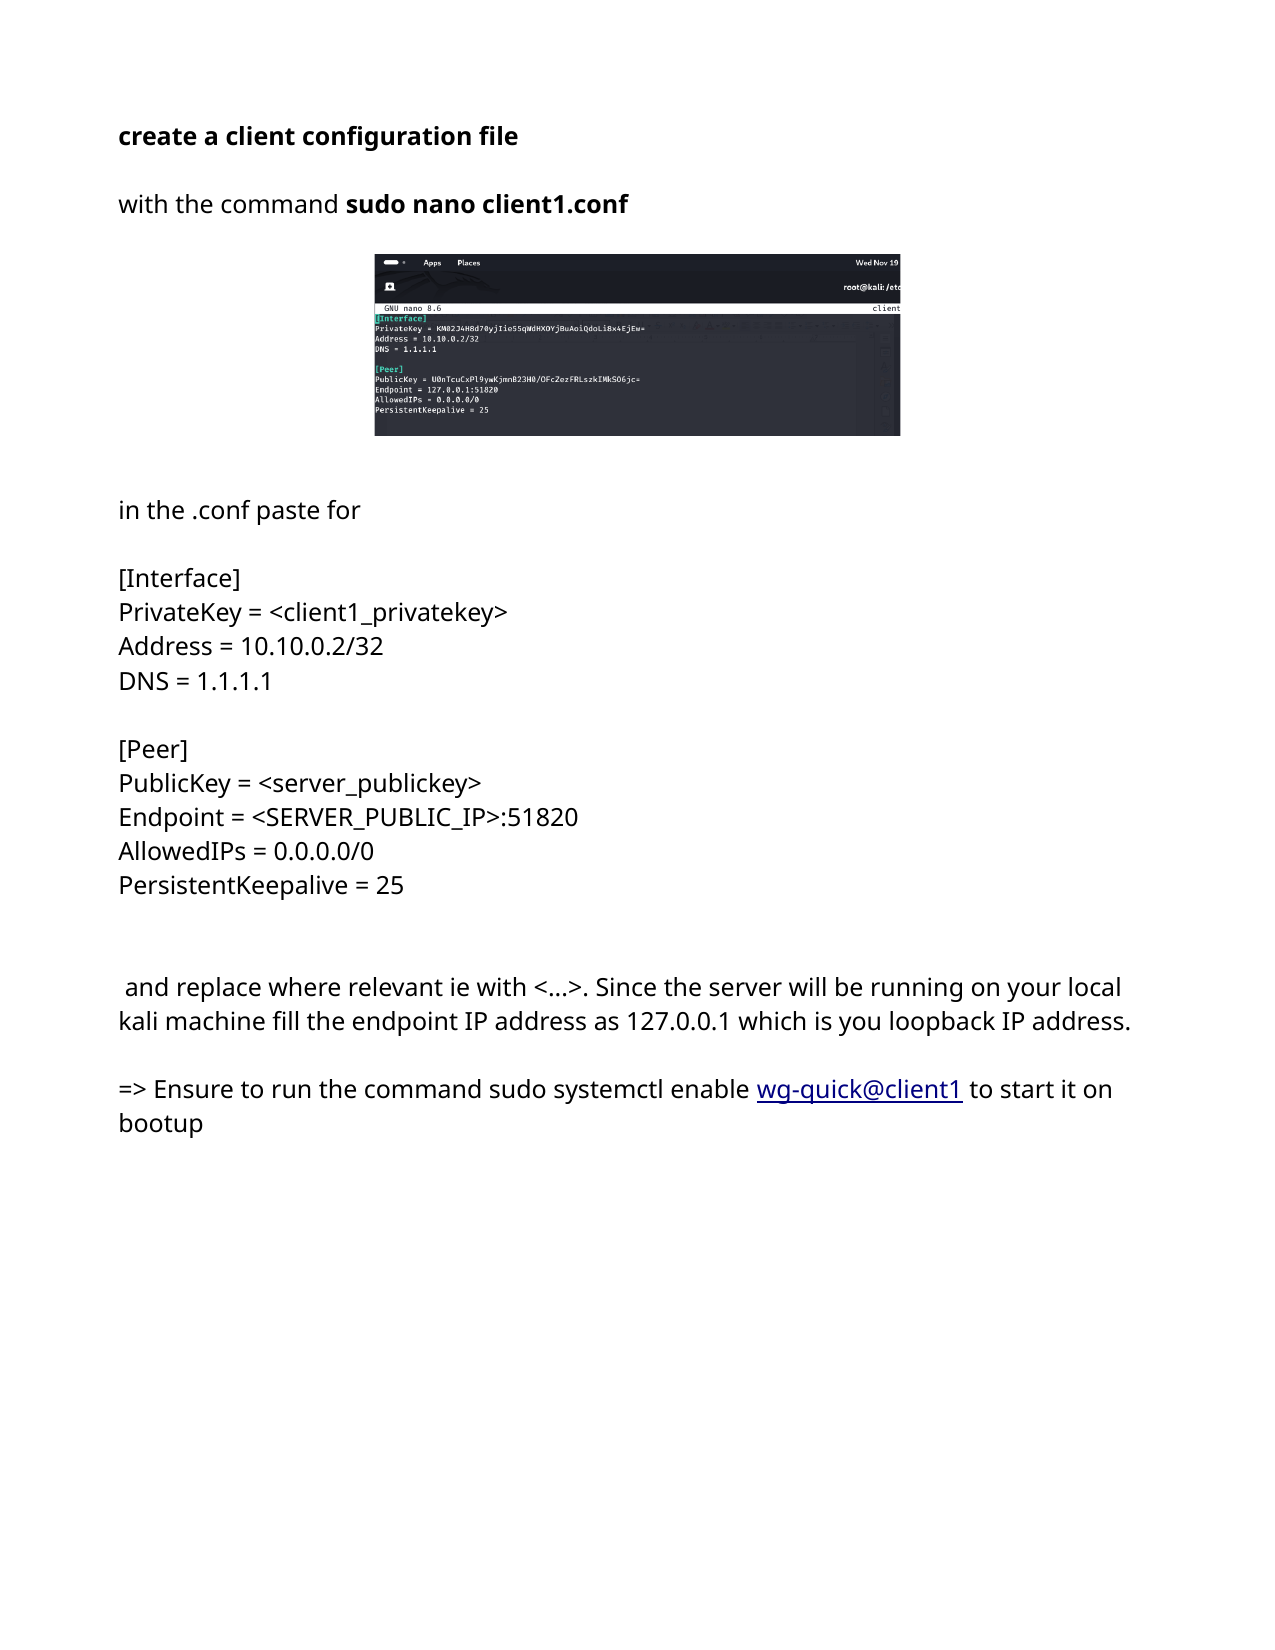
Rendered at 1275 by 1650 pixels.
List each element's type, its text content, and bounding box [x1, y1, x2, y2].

text in the .conf paste for [118, 493, 1157, 527]
text DNS = 1.1.1.1 [118, 663, 1157, 697]
text Endpoint = <SERVER_PUBLIC_IP>:51820 [118, 799, 1157, 833]
text PrivateKey = <client1_privatekey> [118, 595, 1157, 629]
text and replace where relevant ie with <...>. Since the server will be running on your local kali machine fill the endpoint IP address as 127.0.0.1 which is you loopback IP address. [118, 970, 1157, 1038]
text [Peer] [118, 731, 1157, 765]
text with the command sudo nano client1.conf [118, 186, 1157, 220]
text create a client configuration file [118, 118, 1157, 152]
text AllowedIPs = 0.0.0.0/0 [118, 833, 1157, 867]
text PersistentKeepalive = 25 [118, 867, 1157, 902]
text PublicKey = <server_publickey> [118, 765, 1157, 799]
text [Interface] [118, 561, 1157, 595]
text => Ensure to run the command sudo systemctl enable wg-quick@client1 to start it on bootup [118, 1072, 1157, 1140]
text Address = 10.10.0.2/32 [118, 629, 1157, 663]
